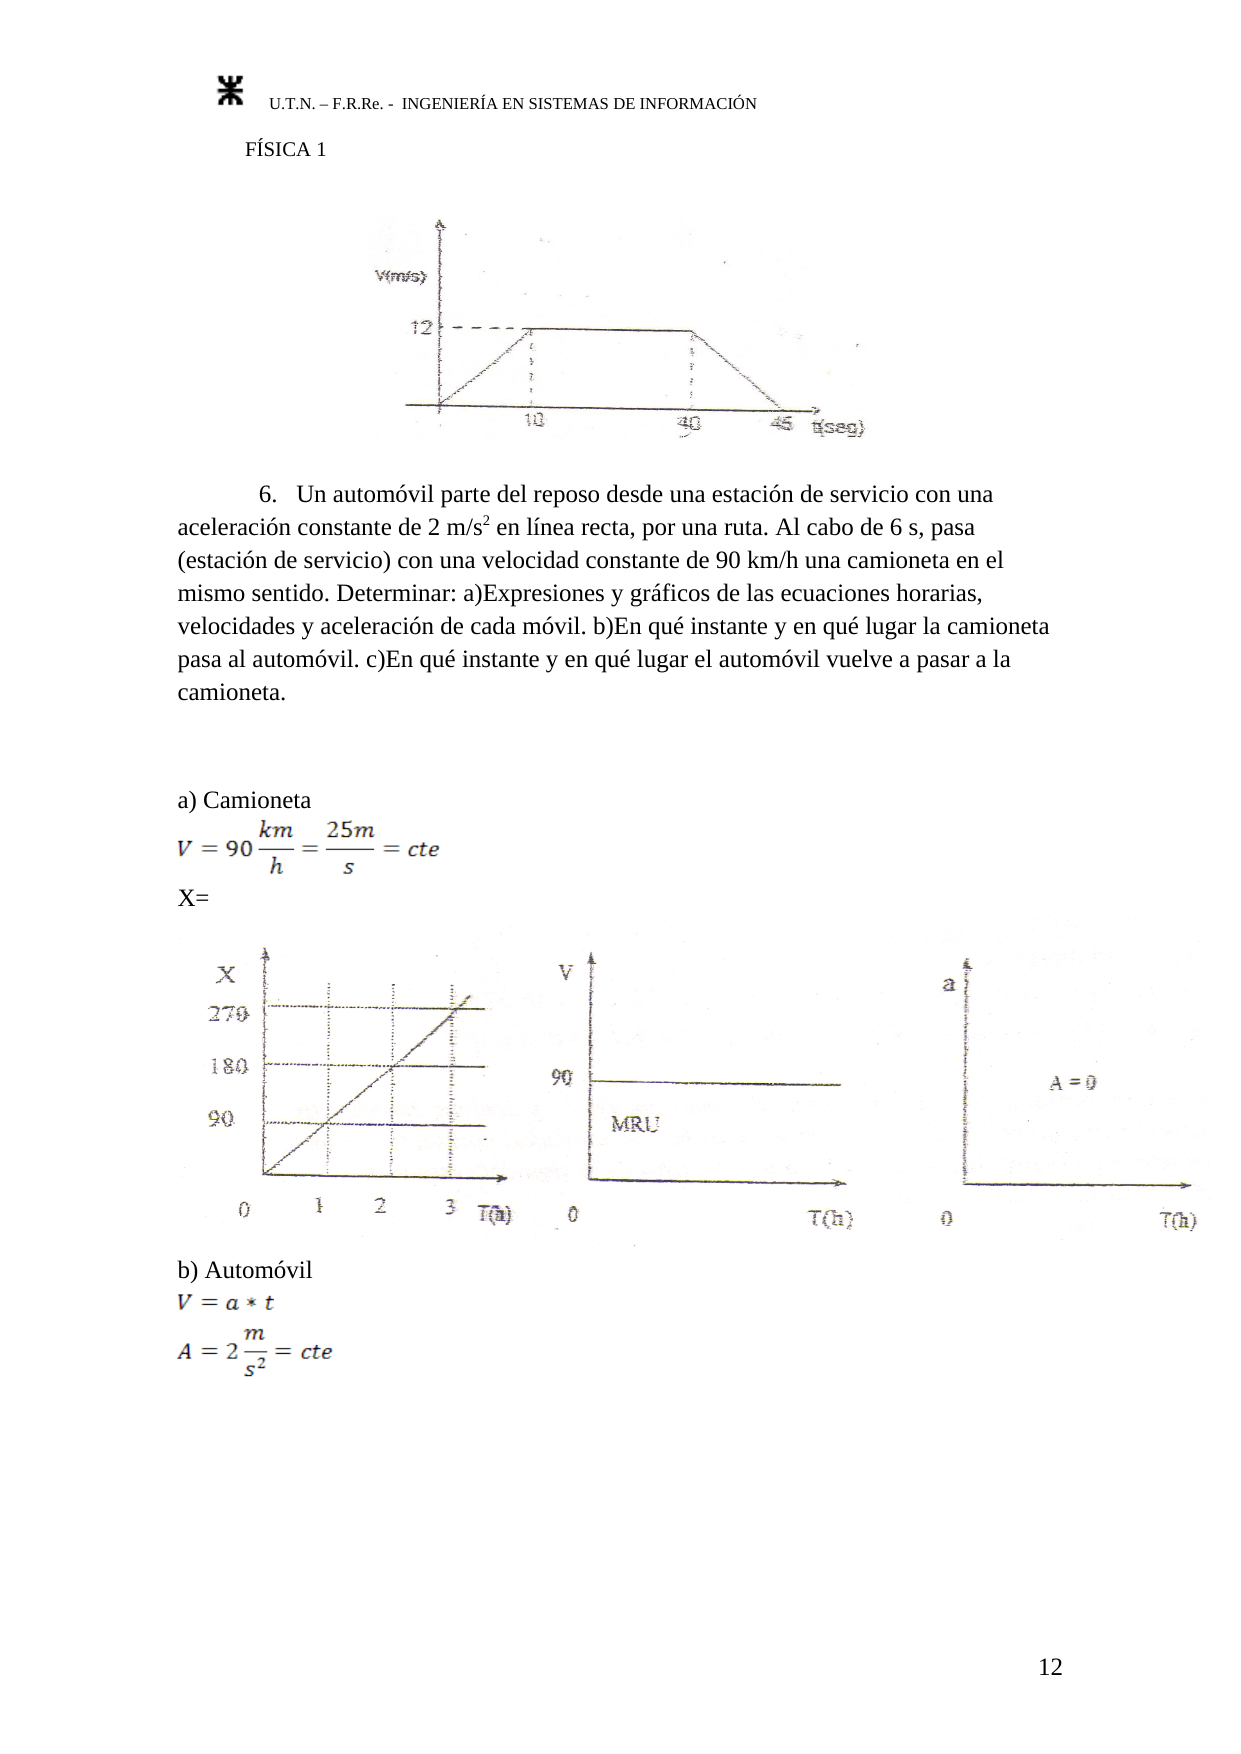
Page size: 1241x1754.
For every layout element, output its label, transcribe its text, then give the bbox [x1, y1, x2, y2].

picture [177, 817, 442, 879]
text 6. Un automóvil parte del reposo desde una estación de servicio con una aceleración constante de 2 m/s2 en línea recta, por una ruta. Al cabo de 6 s, pasa (estación de servicio) con una velocidad constante de 90 km/h una camioneta en el mismo sentido. Determinar: a)Expresiones y gráficos de las ecuaciones horarias, velocidades y aceleración de cada móvil. b)En qué instante y en qué lugar la camioneta pasa al automóvil. c)En qué instante y en qué lugar el automóvil vuelve a pasar a la camioneta. [177, 479, 1063, 706]
picture [177, 1288, 274, 1323]
picture [177, 1326, 335, 1383]
picture [368, 214, 872, 442]
text a) Camioneta [177, 785, 1063, 813]
text b) Automóvil [177, 1255, 1063, 1284]
picture [177, 916, 1211, 1251]
text X= [177, 883, 1063, 912]
